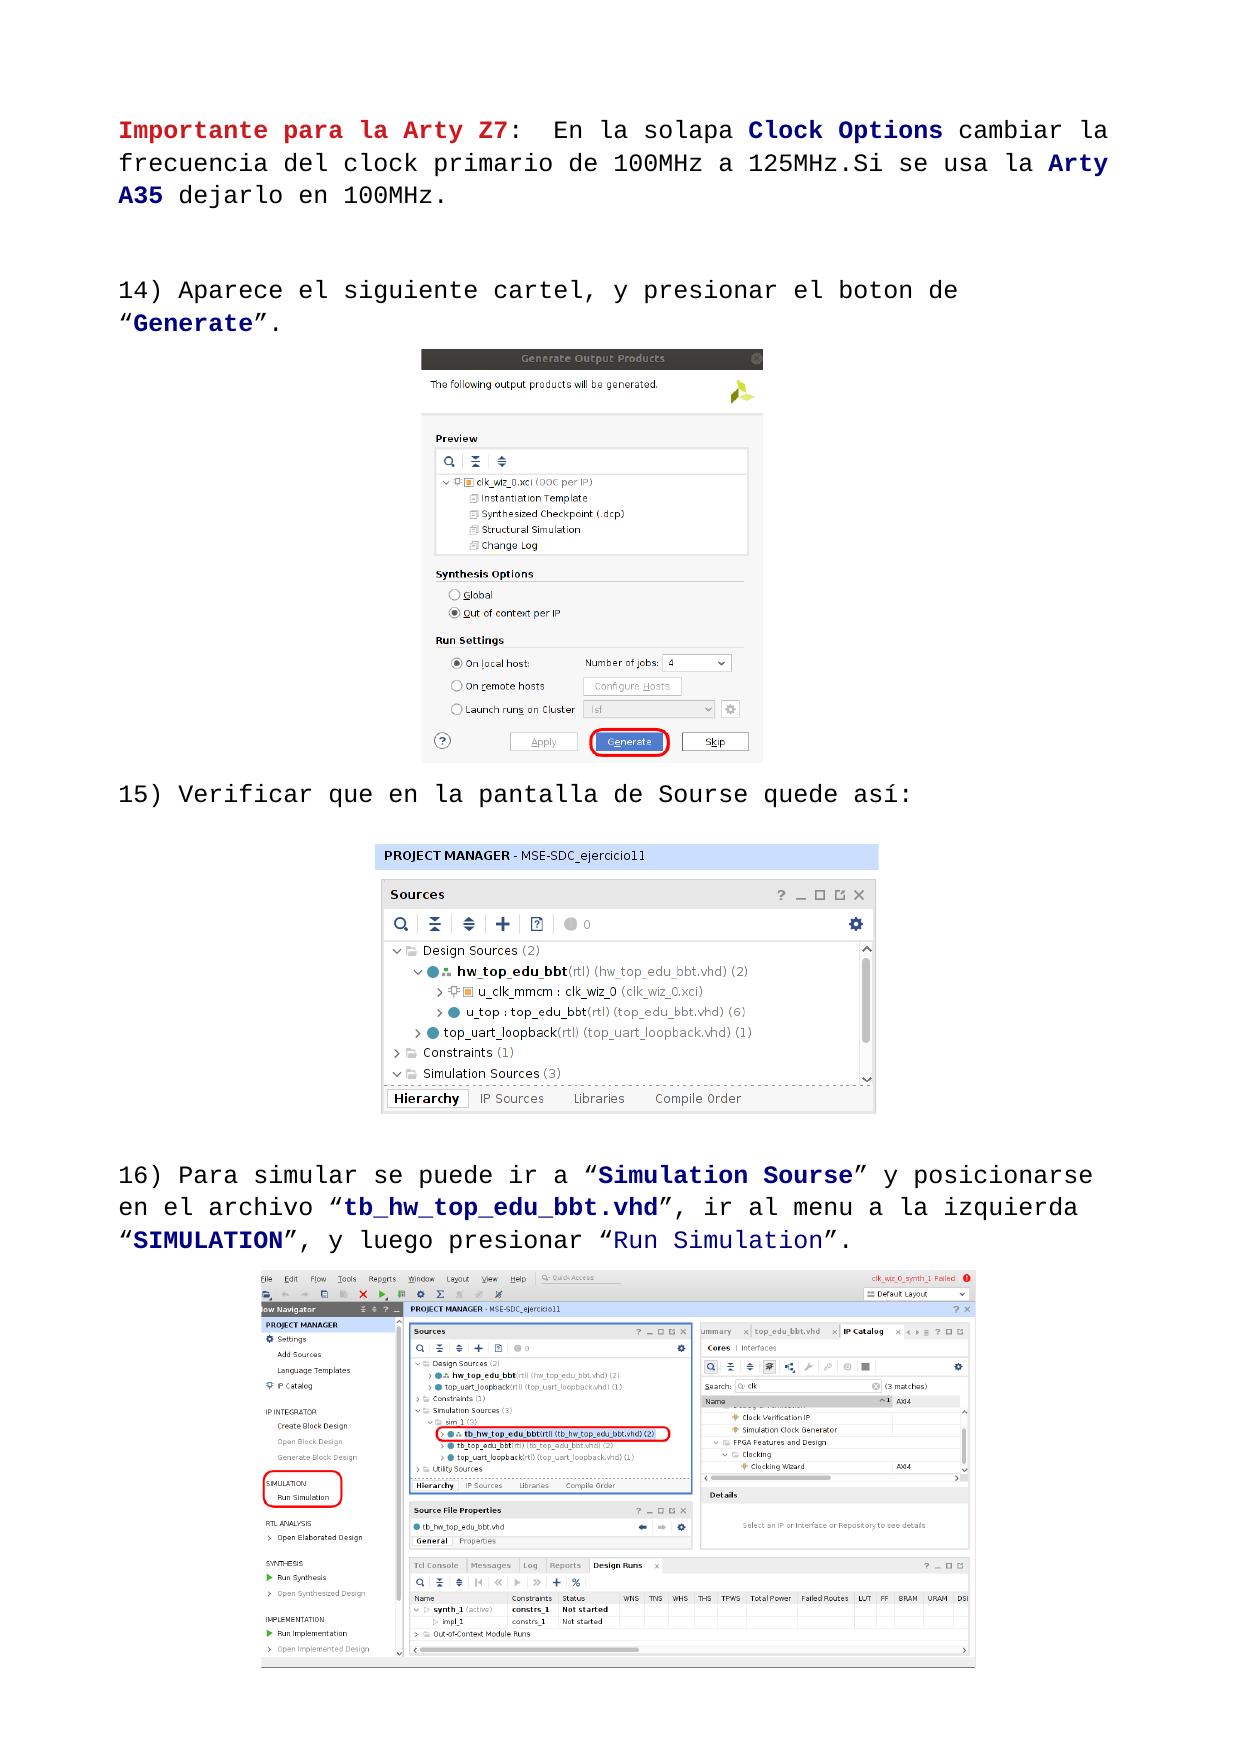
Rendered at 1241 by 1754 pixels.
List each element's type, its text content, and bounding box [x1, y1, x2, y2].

picture [421, 349, 763, 763]
text Importante para la Arty Z7: En la solapa Clock Options cambiar la frecuencia del clock primario de 100MHz a 125MHz.Si se usa la Arty A35 dejarlo en 100MHz. [118, 118, 1122, 211]
text 15) Verificar que en la pantalla de Sourse quede así: [118, 782, 1122, 810]
text 16) Para simular se puede ir a “Simulation Sourse” y posicionarse en el archivo “tb_hw_top_edu_bbt.vhd”, ir al menu a la izquierda “SIMULATION”, y luego presionar “Run Simulation”. [118, 1162, 1122, 1256]
picture [261, 1270, 976, 1668]
text 14) Aparece el siguiente cartel, y presionar el boton de “Generate”. [118, 278, 1122, 339]
picture [375, 844, 879, 1114]
